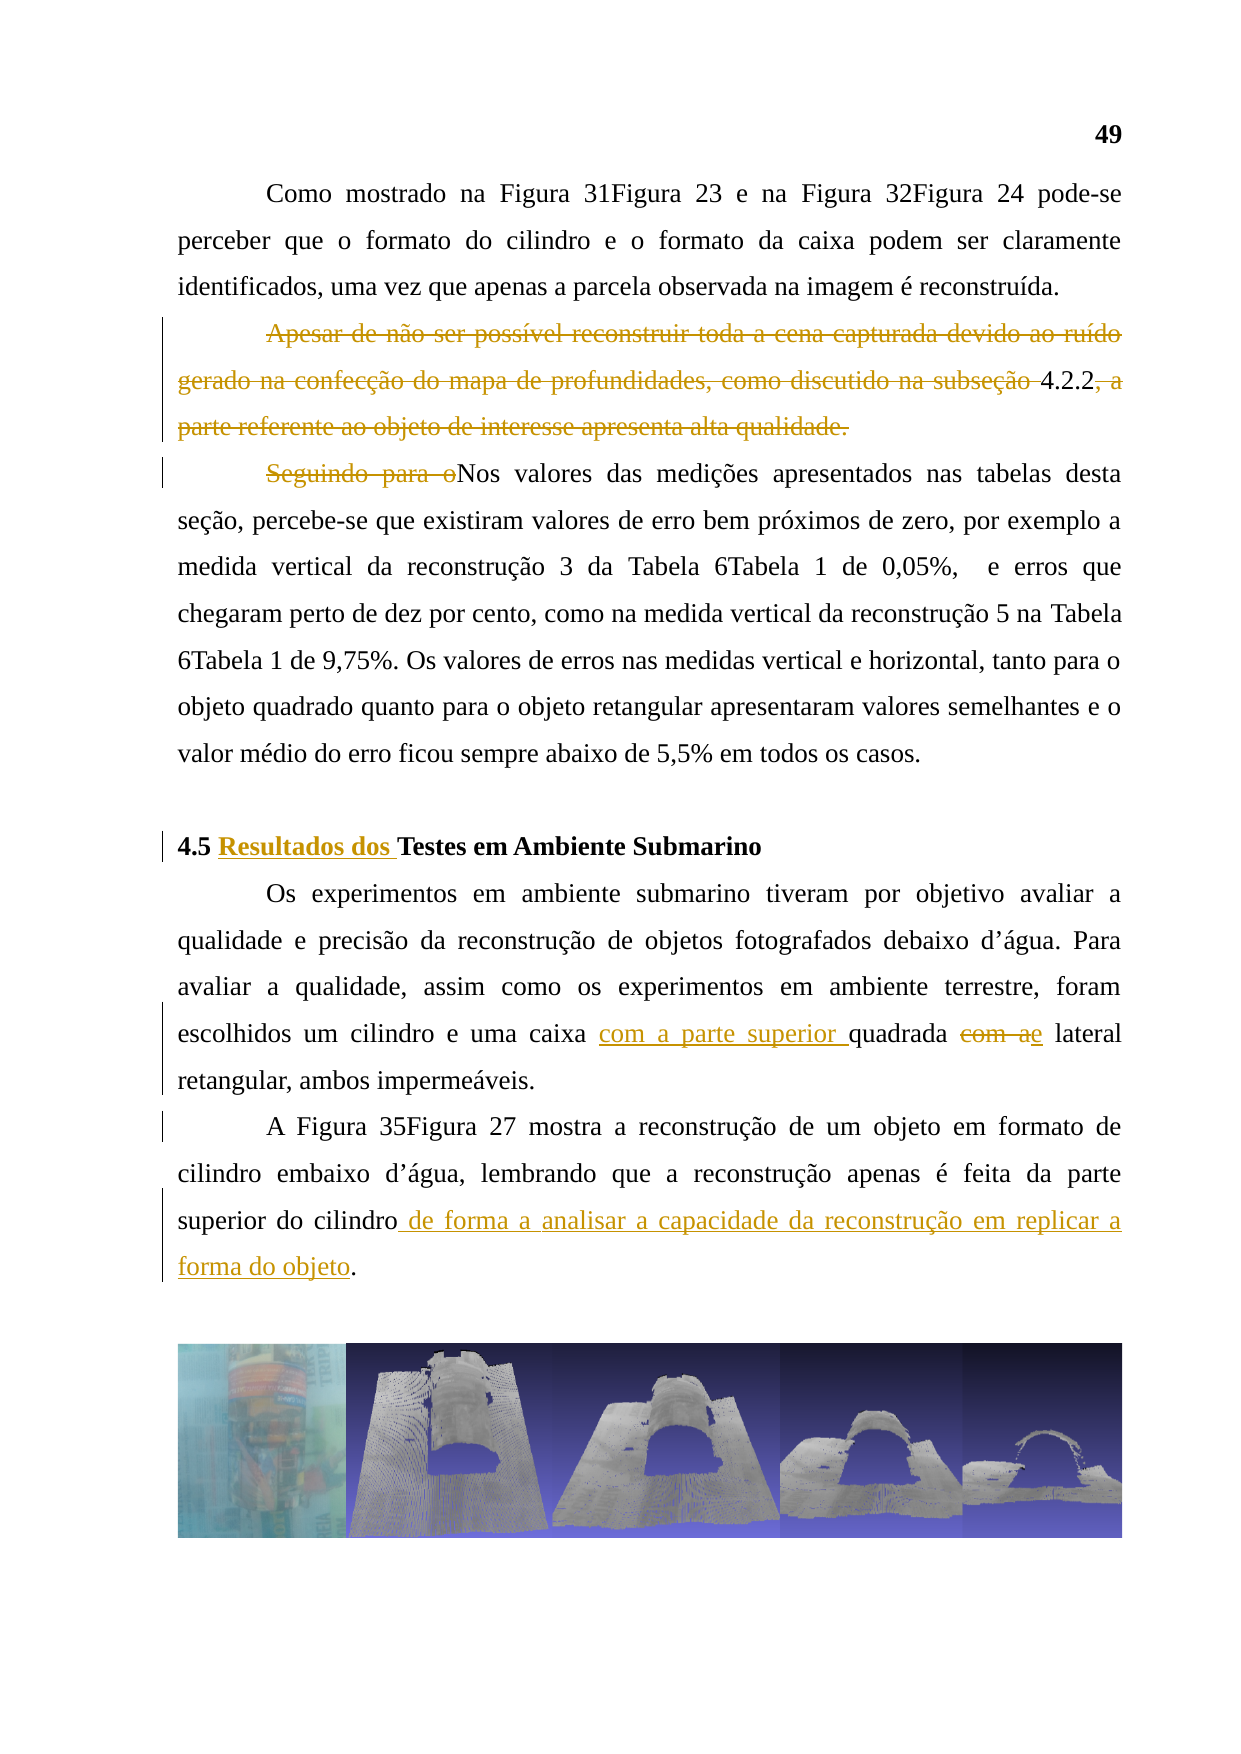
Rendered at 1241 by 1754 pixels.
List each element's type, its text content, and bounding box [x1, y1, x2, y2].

picture [177, 1343, 1123, 1538]
text Como mostrado na Figura 31Figura 23 e na Figura 32Figura 24 pode-se perceber que o formato do cilindro e o formato da caixa podem ser claramente identificados, uma vez que apenas a parcela observada na imagem é reconstruída. [177, 177, 1122, 302]
subtitle Resultados dos Testes em Ambiente Submarino [177, 831, 1122, 862]
text A Figura 35Figura 27 mostra a reconstrução de um objeto em formato de cilindro embaixo d’água, lembrando que a reconstrução apenas é feita da parte superior do cilindro de forma a analisar a capacidade da reconstrução em replicar a forma do objeto. [177, 1111, 1122, 1282]
text 4.2.2Nos valores das medições apresentados nas tabelas desta seção, percebe-se que existiram valores de erro bem próximos de zero, por exemplo a medida vertical da reconstrução 3 da Tabela 6Tabela 1 de 0,05%, e erros que chegaram perto de dez por cento, como na medida vertical da reconstrução 5 na Tabela 6Tabela 1 de 9,75%. Os valores de erros nas medidas vertical e horizontal, tanto para o objeto quadrado quanto para o objeto retangular apresentaram valores semelhantes e o valor médio do erro ficou sempre abaixo de 5,5% em todos os casos. [177, 317, 1122, 442]
text Os experimentos em ambiente submarino tiveram por objetivo avaliar a qualidade e precisão da reconstrução de objetos fotografados debaixo d’água. Para avaliar a qualidade, assim como os experimentos em ambiente terrestre, foram escolhidos um cilindro e uma caixa com a parte superior quadrada e lateral retangular, ambos impermeáveis. [177, 877, 1122, 1095]
